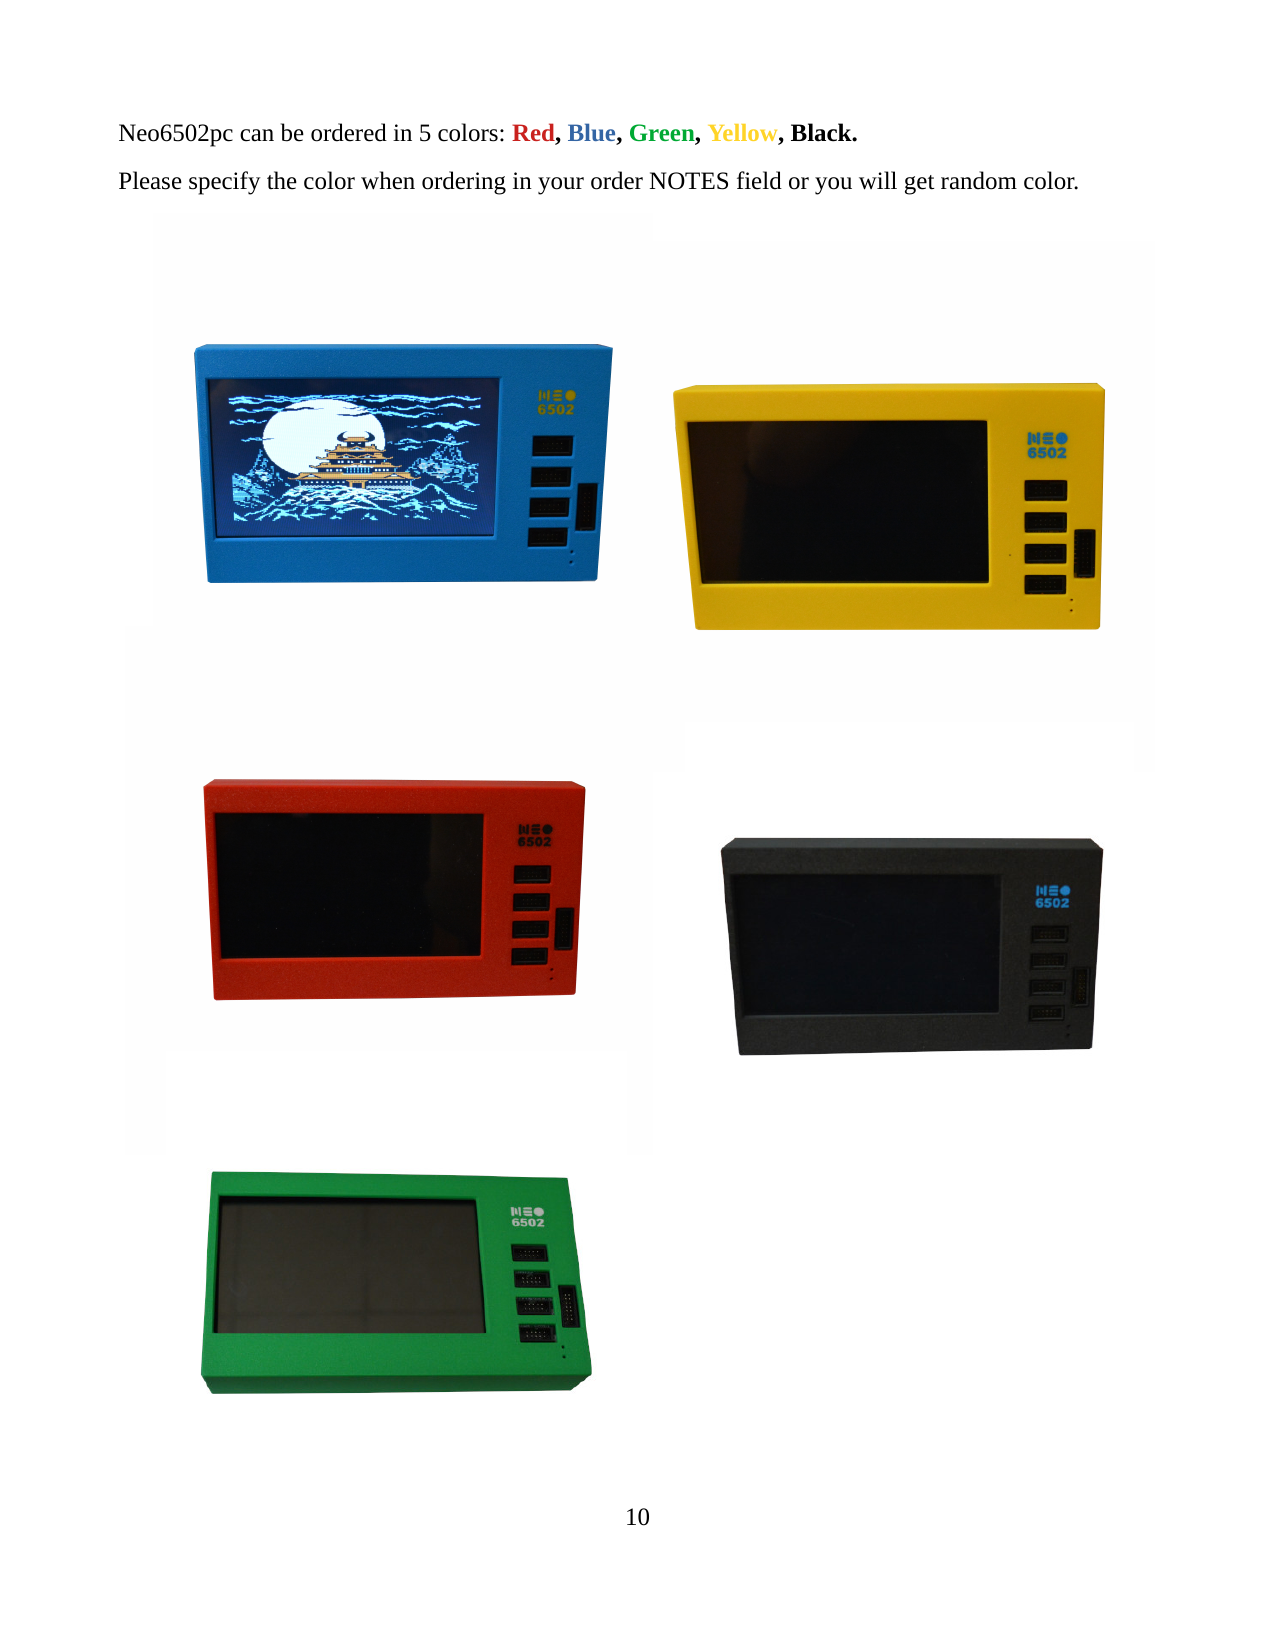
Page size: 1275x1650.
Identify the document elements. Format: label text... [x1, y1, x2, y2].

picture [125, 213, 1155, 1514]
text Neo6502pc can be ordered in 5 colors: Red, Blue, Green, Yellow, Black. [118, 118, 1157, 147]
text Please specify the color when ordering in your order NOTES field or you will get random color. [118, 166, 1157, 194]
